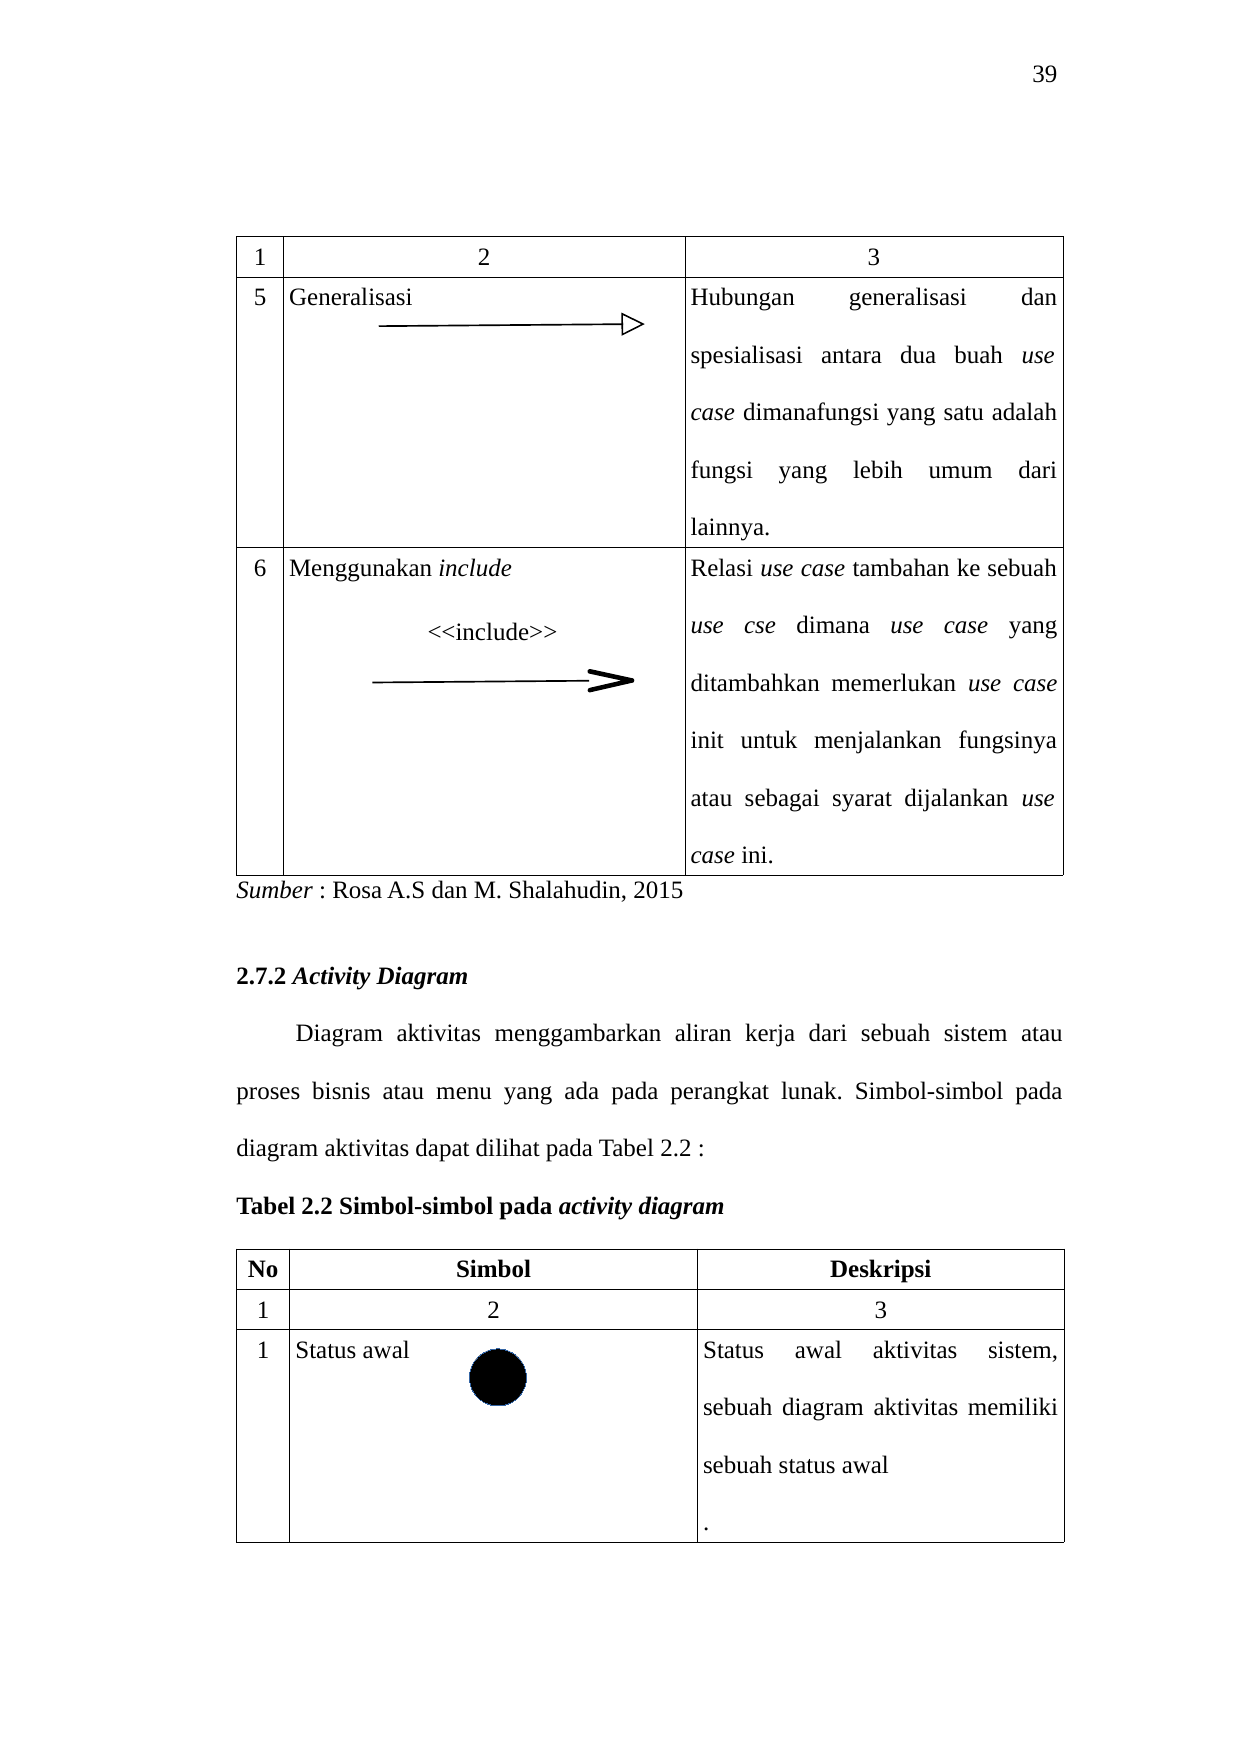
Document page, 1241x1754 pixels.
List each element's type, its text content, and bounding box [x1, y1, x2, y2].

table_cell Hubungan generalisasi dan spesialisasi antara dua buah use case dimanafungsi yang satu adalah fungsi yang lebih umum dari lainnya. [686, 278, 1063, 547]
table_cell 2 [290, 1290, 697, 1329]
text Sumber : Rosa A.S dan M. Shalahudin, 2015 [236, 876, 1063, 903]
table_header Simbol [290, 1250, 697, 1289]
table_cell 2 [284, 237, 685, 277]
text Diagram aktivitas menggambarkan aliran kerja dari sebuah sistem atau proses bisnis atau menu yang ada pada perangkat lunak. Simbol-simbol pada diagram aktivitas dapat dilihat pada Tabel 2.2 : [236, 1018, 1063, 1162]
table_cell 5 [237, 278, 283, 547]
table_cell Relasi use case tambahan ke sebuah use cse dimana use case yang ditambahkan memerlukan use case init untuk menjalankan fungsinya atau sebagai syarat dijalankan use case ini. [686, 548, 1063, 875]
table_header No [237, 1250, 289, 1289]
table_cell 1 [237, 237, 283, 277]
table_cell Generalisasi [284, 278, 685, 547]
table_cell 6 [237, 548, 283, 875]
table_cell 1 [237, 1330, 289, 1542]
table_header Deskripsi [698, 1250, 1064, 1289]
subtitle Tabel 2.2 Simbol-simbol pada activity diagram [236, 1191, 1063, 1220]
table_cell 1 [237, 1290, 289, 1329]
table_cell Menggunakan include [284, 548, 685, 875]
table_cell Status awal aktivitas sistem, sebuah diagram aktivitas memiliki sebuah status awal . [698, 1330, 1064, 1542]
table_cell 3 [698, 1290, 1064, 1329]
table_cell 3 [686, 237, 1063, 277]
subtitle 2.7.2 Activity Diagram [236, 961, 1063, 990]
table_cell Status awal [290, 1330, 697, 1542]
